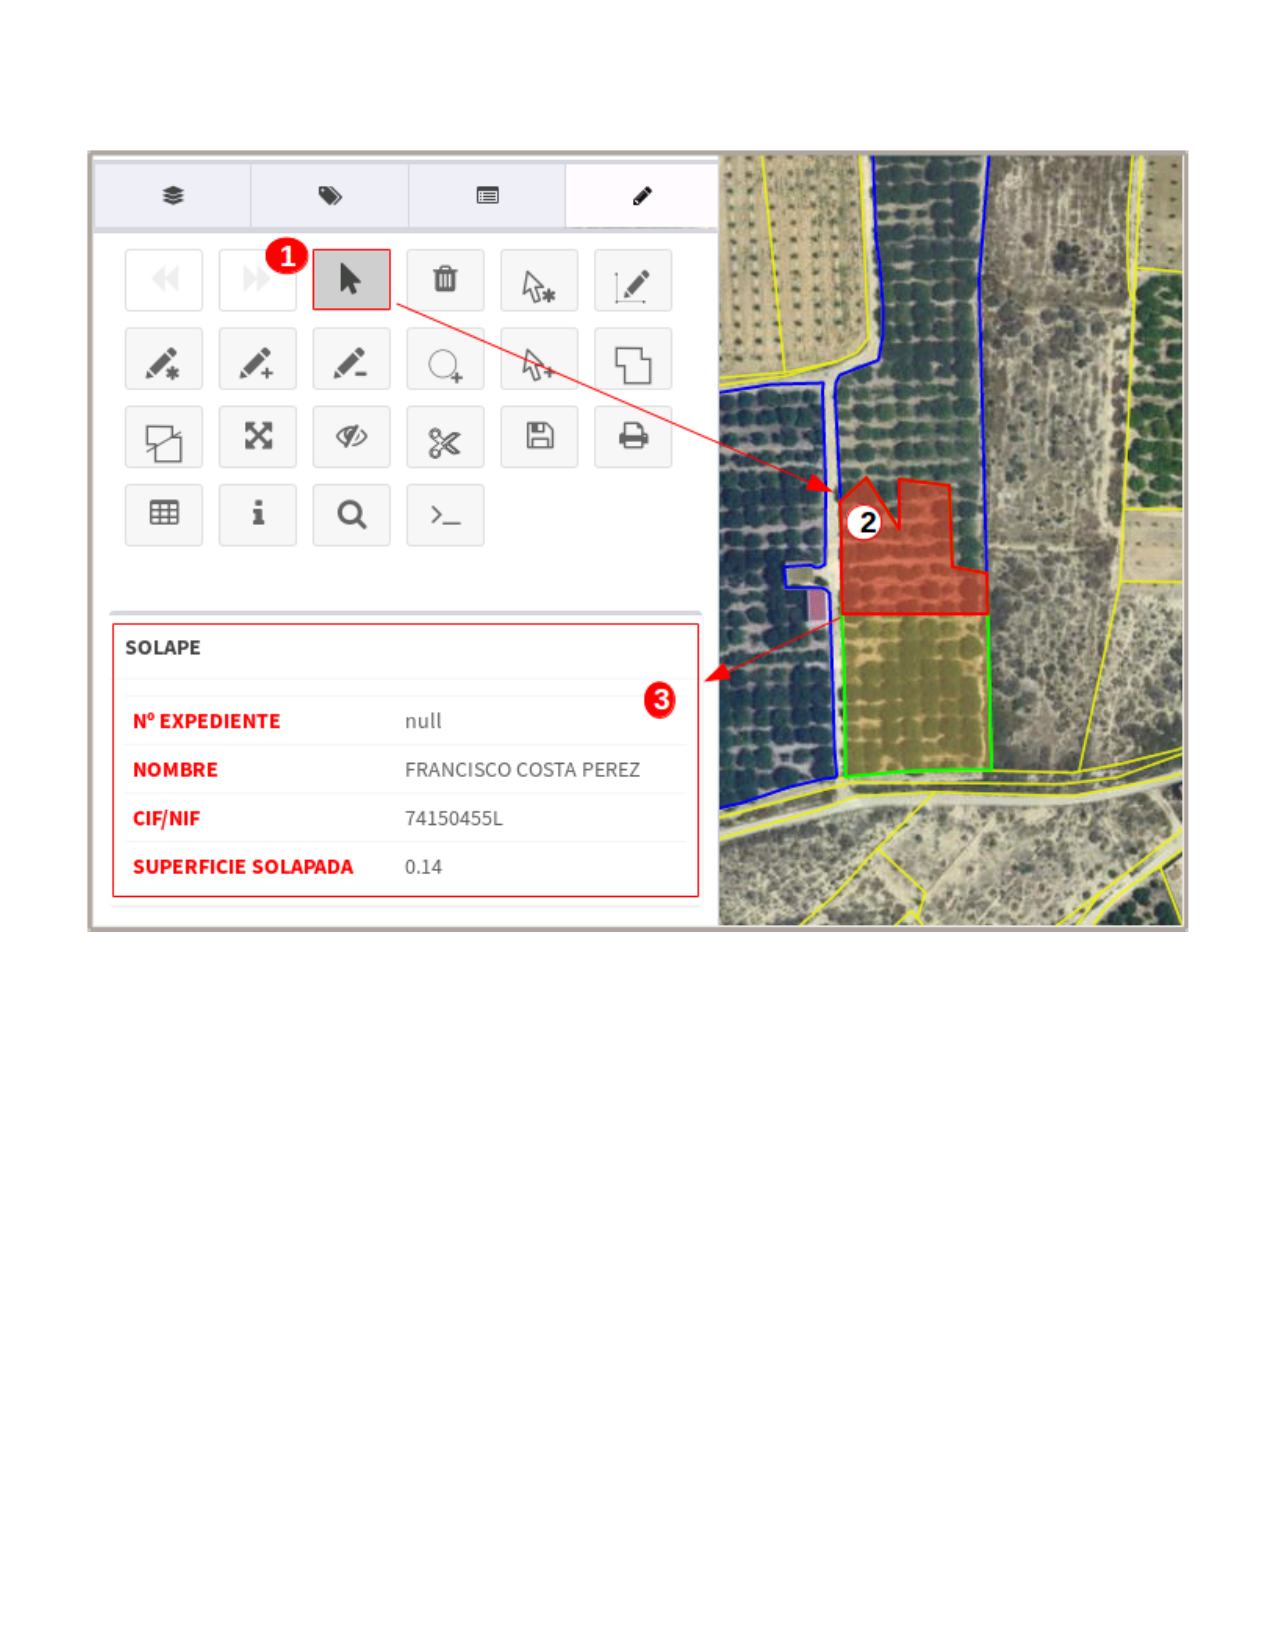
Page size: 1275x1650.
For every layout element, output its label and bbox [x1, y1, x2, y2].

picture [86, 150, 1189, 932]
